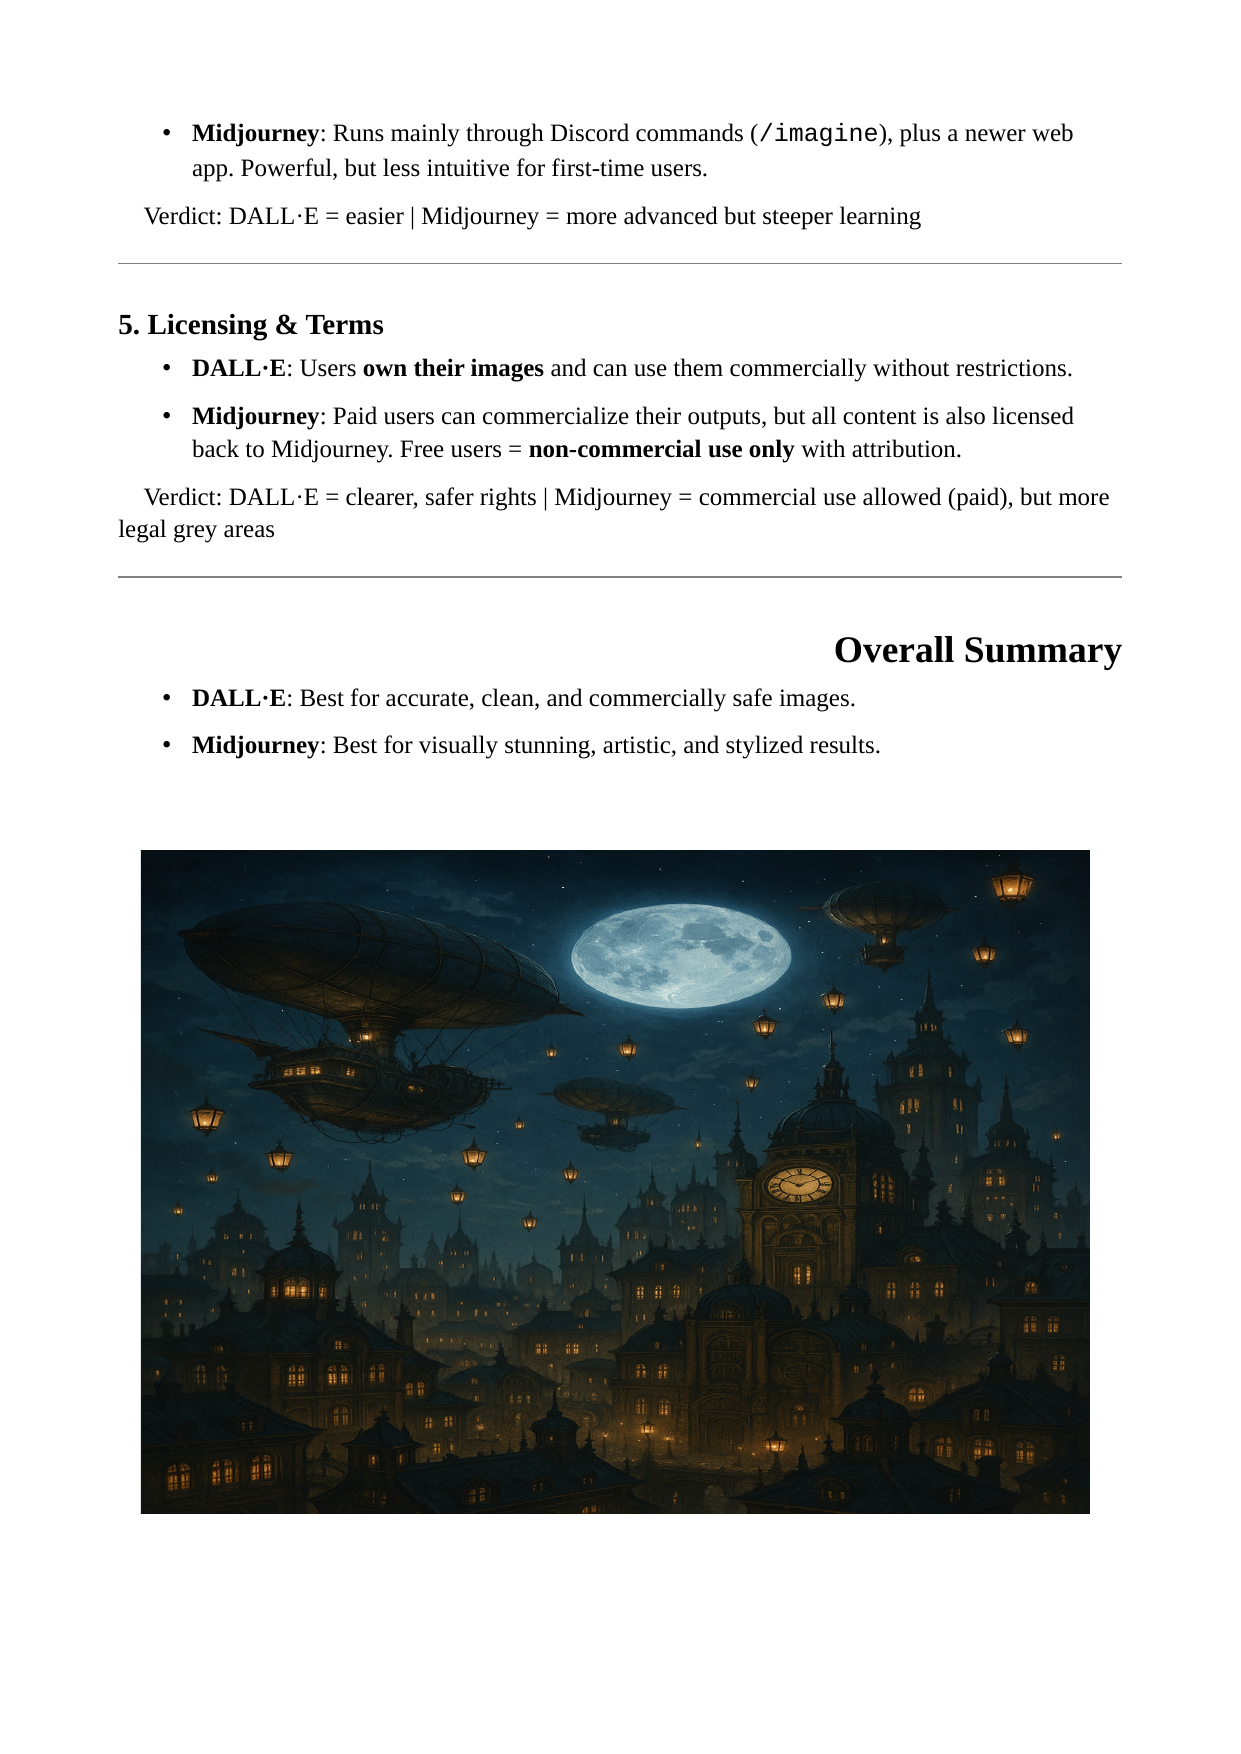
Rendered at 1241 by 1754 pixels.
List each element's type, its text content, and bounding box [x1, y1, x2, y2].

list Midjourney: Best for visually stunning, artistic, and stylized results. [162, 731, 1122, 759]
list DALL·E: Best for accurate, clean, and commercially safe images. [162, 683, 1122, 712]
text ✅ Verdict: DALL·E = easier | Midjourney = more advanced but steeper learning [118, 201, 1122, 229]
list Midjourney: Runs mainly through Discord commands (/imagine), plus a newer web app. Powerful, but less intuitive for first-time users. [162, 118, 1122, 182]
subtitle Overall Summary [118, 627, 1122, 670]
text ✅ Verdict: DALL·E = clearer, safer rights | Midjourney = commercial use allowed (paid), but more legal grey areas [118, 482, 1122, 543]
subtitle 5. Licensing & Terms [118, 307, 1122, 341]
list Midjourney: Paid users can commercialize their outputs, but all content is also licensed back to Midjourney. Free users = non-commercial use only with attribution. [162, 401, 1122, 463]
picture [140, 850, 1090, 1514]
list DALL·E: Users own their images and can use them commercially without restrictions. [162, 353, 1122, 382]
